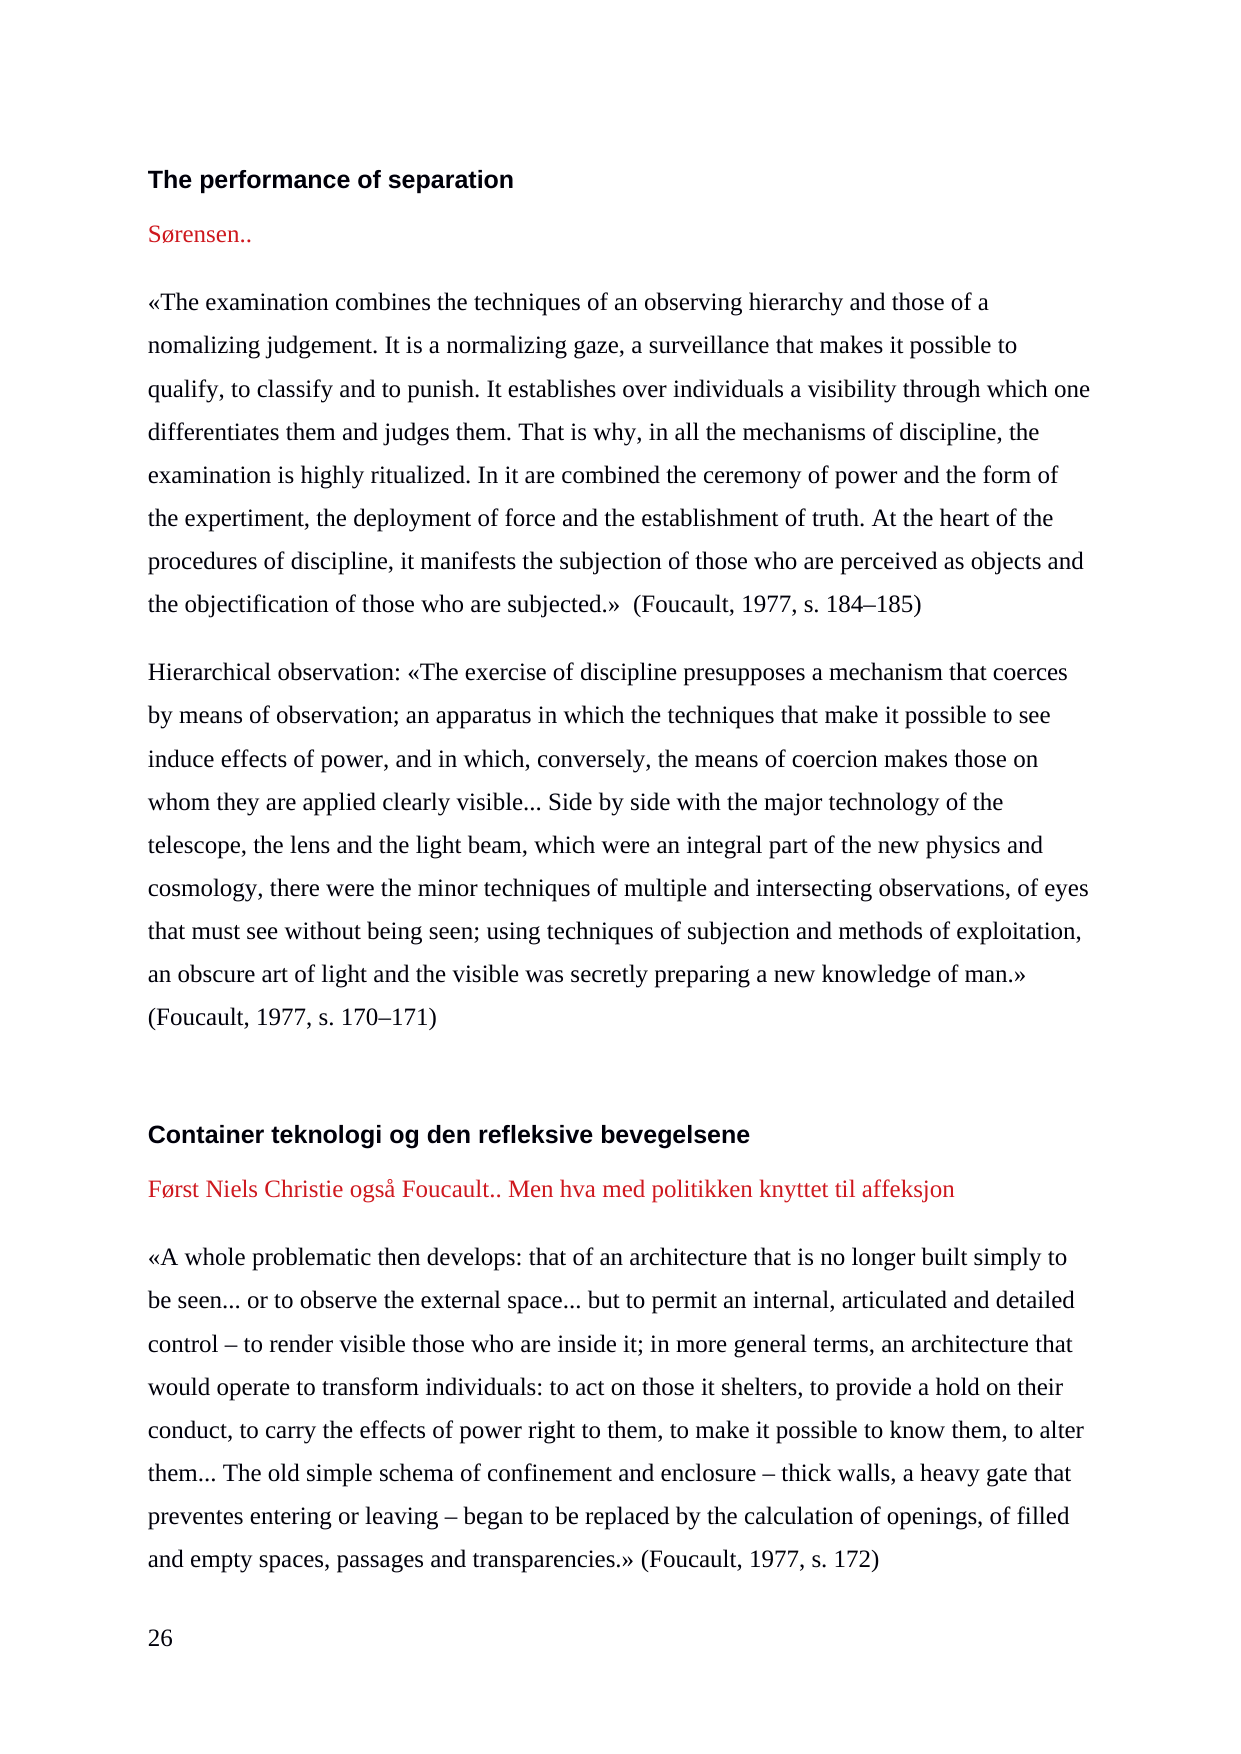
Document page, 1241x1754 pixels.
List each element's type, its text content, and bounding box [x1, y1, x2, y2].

text Hierarchical observation: «The exercise of discipline presupposes a mechanism that coerces by means of observation; an apparatus in which the techniques that make it possible to see induce effects of power, and in which, conversely, the means of coercion makes those on whom they are applied clearly visible... Side by side with the major technology of the telescope, the lens and the light beam, which were an integral part of the new physics and cosmology, there were the minor techniques of multiple and intersecting observations, of eyes that must see without being seen; using techniques of subjection and methods of exploitation, an obscure art of light and the visible was secretly preparing a new knowledge of man.» (Foucault, 1977, s. 170–171) [148, 657, 1092, 1031]
text The performance of separation [148, 165, 1092, 194]
text «A whole problematic then develops: that of an architecture that is no longer built simply to be seen... or to observe the external space... but to permit an internal, articulated and detailed control – to render visible those who are inside it; in more general terms, an architecture that would operate to transform individuals: to act on those it shelters, to provide a hold on their conduct, to carry the effects of power right to them, to make it possible to know them, to alter them... The old simple schema of confinement and enclosure – thick walls, a heavy gate that preventes entering or leaving – began to be replaced by the calculation of openings, of filled and empty spaces, passages and transparencies.» (Foucault, 1977, s. 172) [148, 1242, 1092, 1573]
text Sørensen.. [148, 219, 1092, 248]
text Først Niels Christie også Foucault.. Men hva med politikken knyttet til affeksjon [148, 1174, 1092, 1203]
text «The examination combines the techniques of an observing hierarchy and those of a nomalizing judgement. It is a normalizing gaze, a surveillance that makes it possible to qualify, to classify and to punish. It establishes over individuals a visibility through which one differentiates them and judges them. That is why, in all the mechanisms of discipline, the examination is highly ritualized. In it are combined the ceremony of power and the form of the expertiment, the deployment of force and the establishment of truth. At the heart of the procedures of discipline, it manifests the subjection of those who are perceived as objects and the objectification of those who are subjected.» (Foucault, 1977, s. 184–185) [148, 287, 1092, 618]
text Container teknologi og den refleksive bevegelsene [148, 1121, 1092, 1149]
